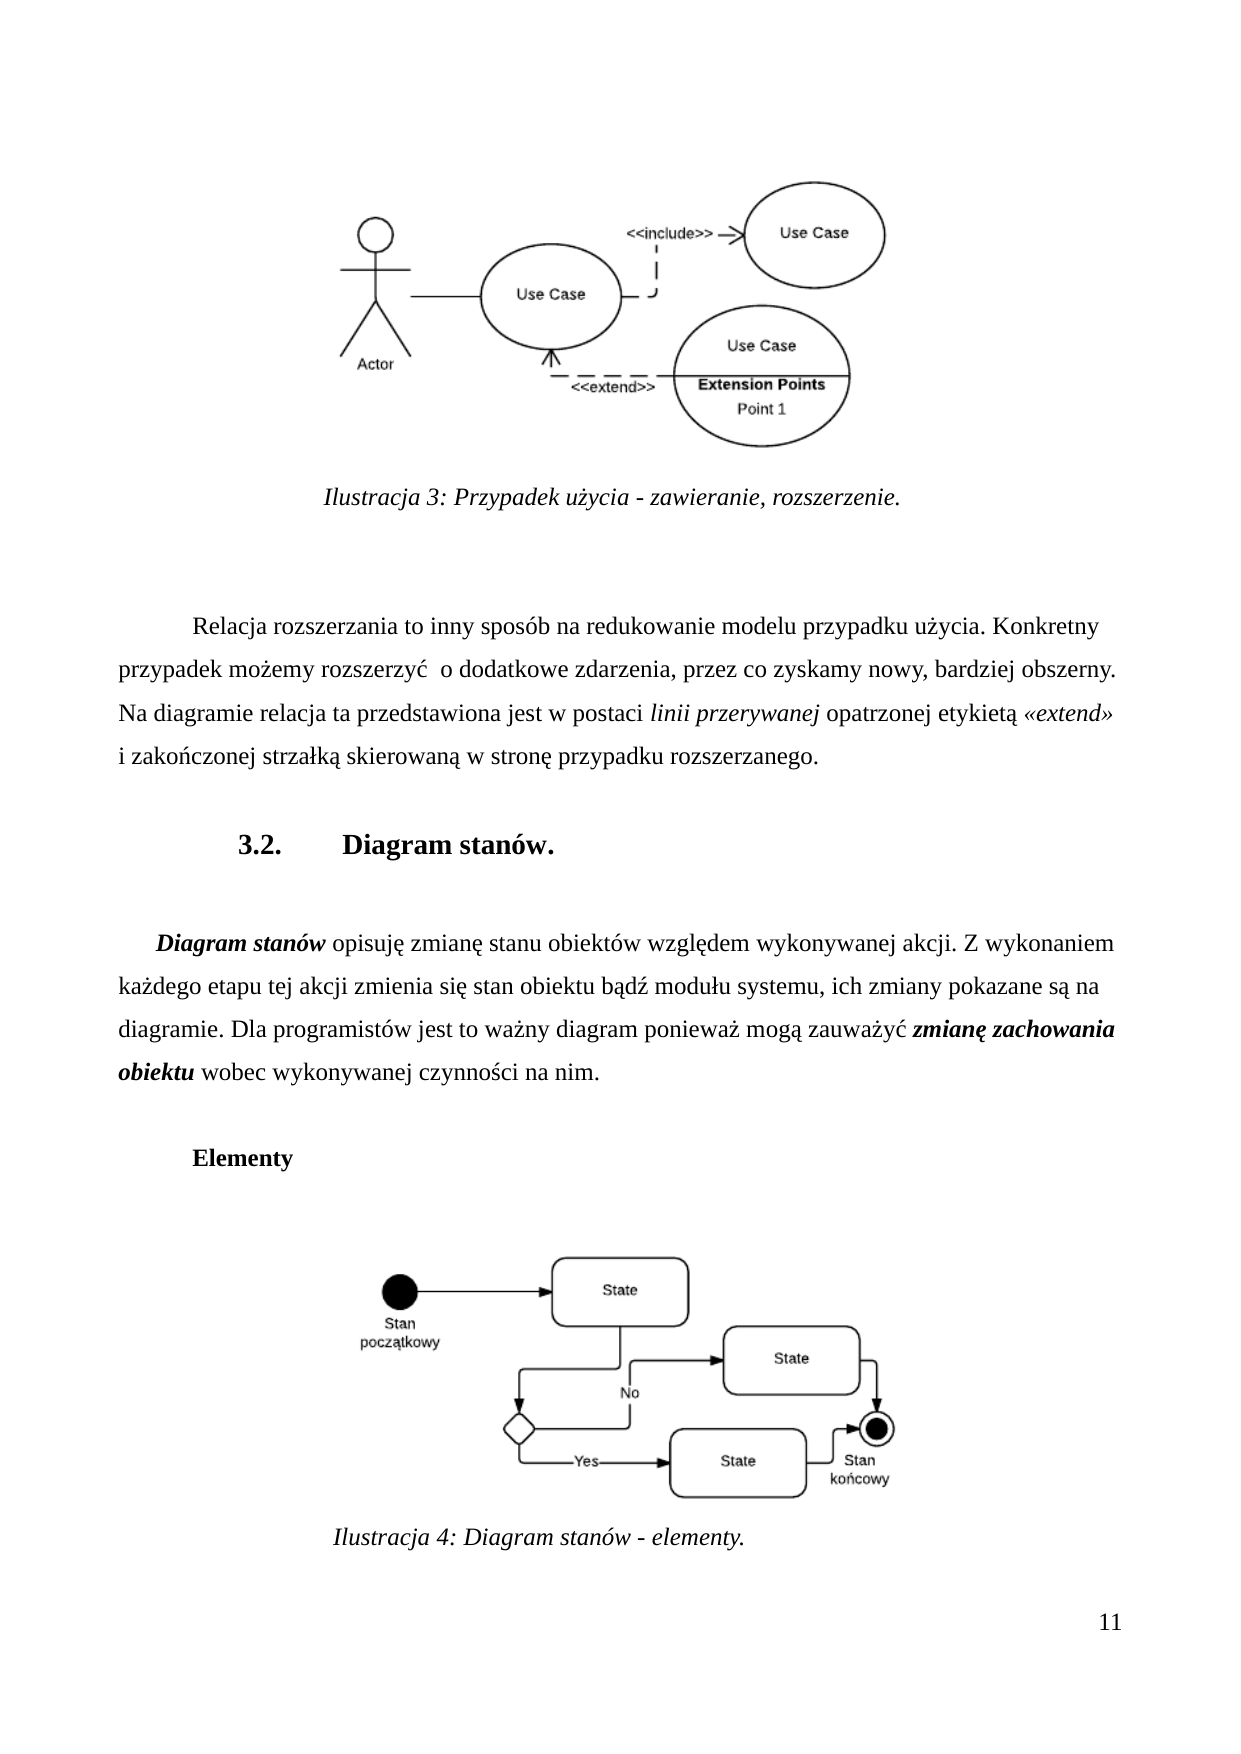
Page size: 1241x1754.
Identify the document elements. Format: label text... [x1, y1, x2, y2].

text Elementy [118, 1143, 1122, 1172]
text Relacja rozszerzania to inny sposób na redukowanie modelu przypadku użycia. Konkretny przypadek możemy rozszerzyć o dodatkowe zdarzenia, przez co zyskamy nowy, bardziej obszerny. Na diagramie relacja ta przedstawiona jest w postaci linii przerywanej opatrzonej etykietą «extend» i zakończonej strzałką skierowaną w stronę przypadku rozszerzanego. [118, 611, 1122, 769]
picture [323, 130, 917, 482]
picture [332, 1242, 908, 1523]
list Diagram stanów. [231, 827, 1122, 911]
text Diagram stanów opisuję zmianę stanu obiektów względem wykonywanej akcji. Z wykonaniem każdego etapu tej akcji zmienia się stan obiektu bądź modułu systemu, ich zmiany pokazane są na diagramie. Dla programistów jest to ważny diagram ponieważ mogą zauważyć zmianę zachowania obiektu wobec wykonywanej czynności na nim. [118, 928, 1122, 1086]
text Ilustracja 4: Diagram stanów - elementy. [333, 1523, 907, 1551]
text Ilustracja 3: Przypadek użycia - zawieranie, rozszerzenie. [323, 482, 917, 511]
